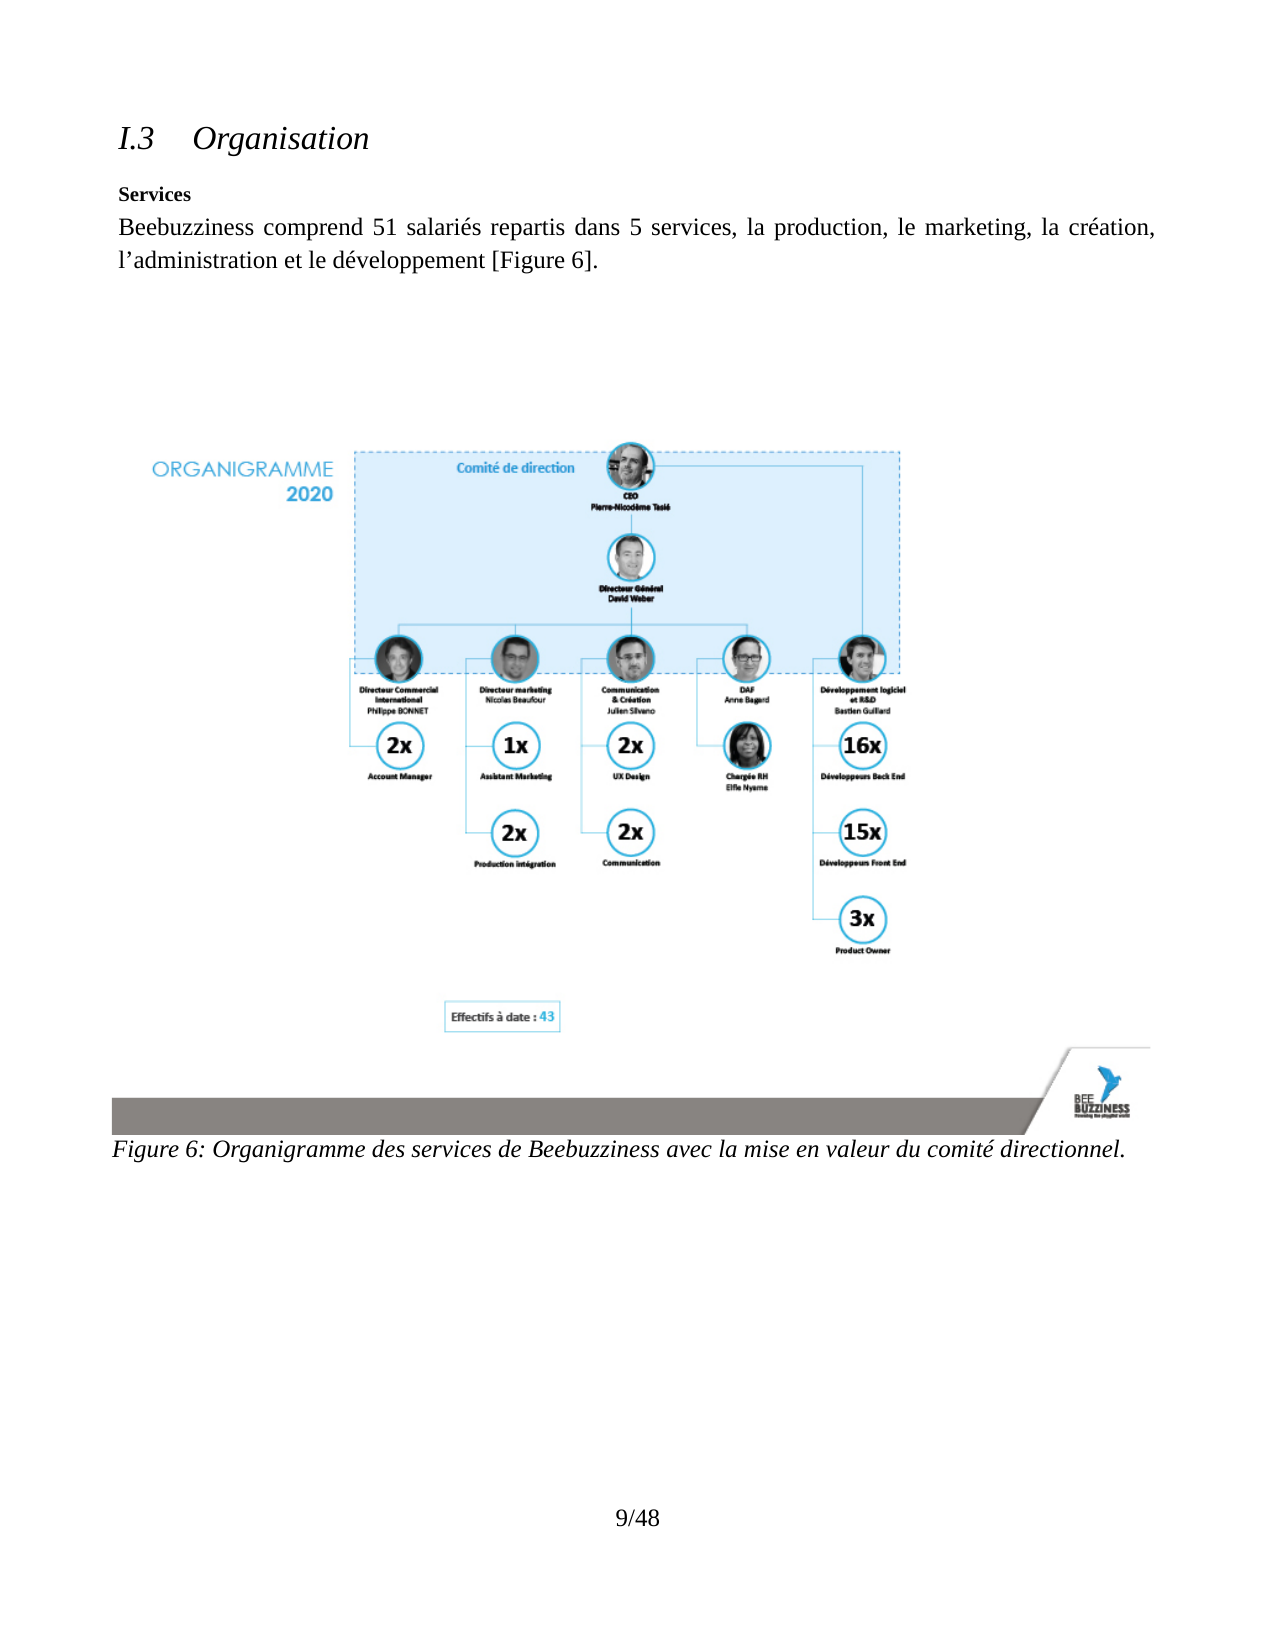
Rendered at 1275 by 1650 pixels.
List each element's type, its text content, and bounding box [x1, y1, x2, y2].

text Beebuzziness comprend 51 salariés repartis dans 5 services, la production, le marketing, la création, l’administration et le développement [Figure 6]. [118, 212, 1157, 274]
subtitle Services [118, 182, 1157, 206]
text Figure 6: Organigramme des services de Beebuzziness avec la mise en valeur du comité directionnel. [112, 1135, 1151, 1163]
picture [111, 400, 1151, 1135]
subtitle Organisation [118, 118, 1157, 157]
text [112, 363, 1151, 376]
text [112, 376, 1151, 400]
